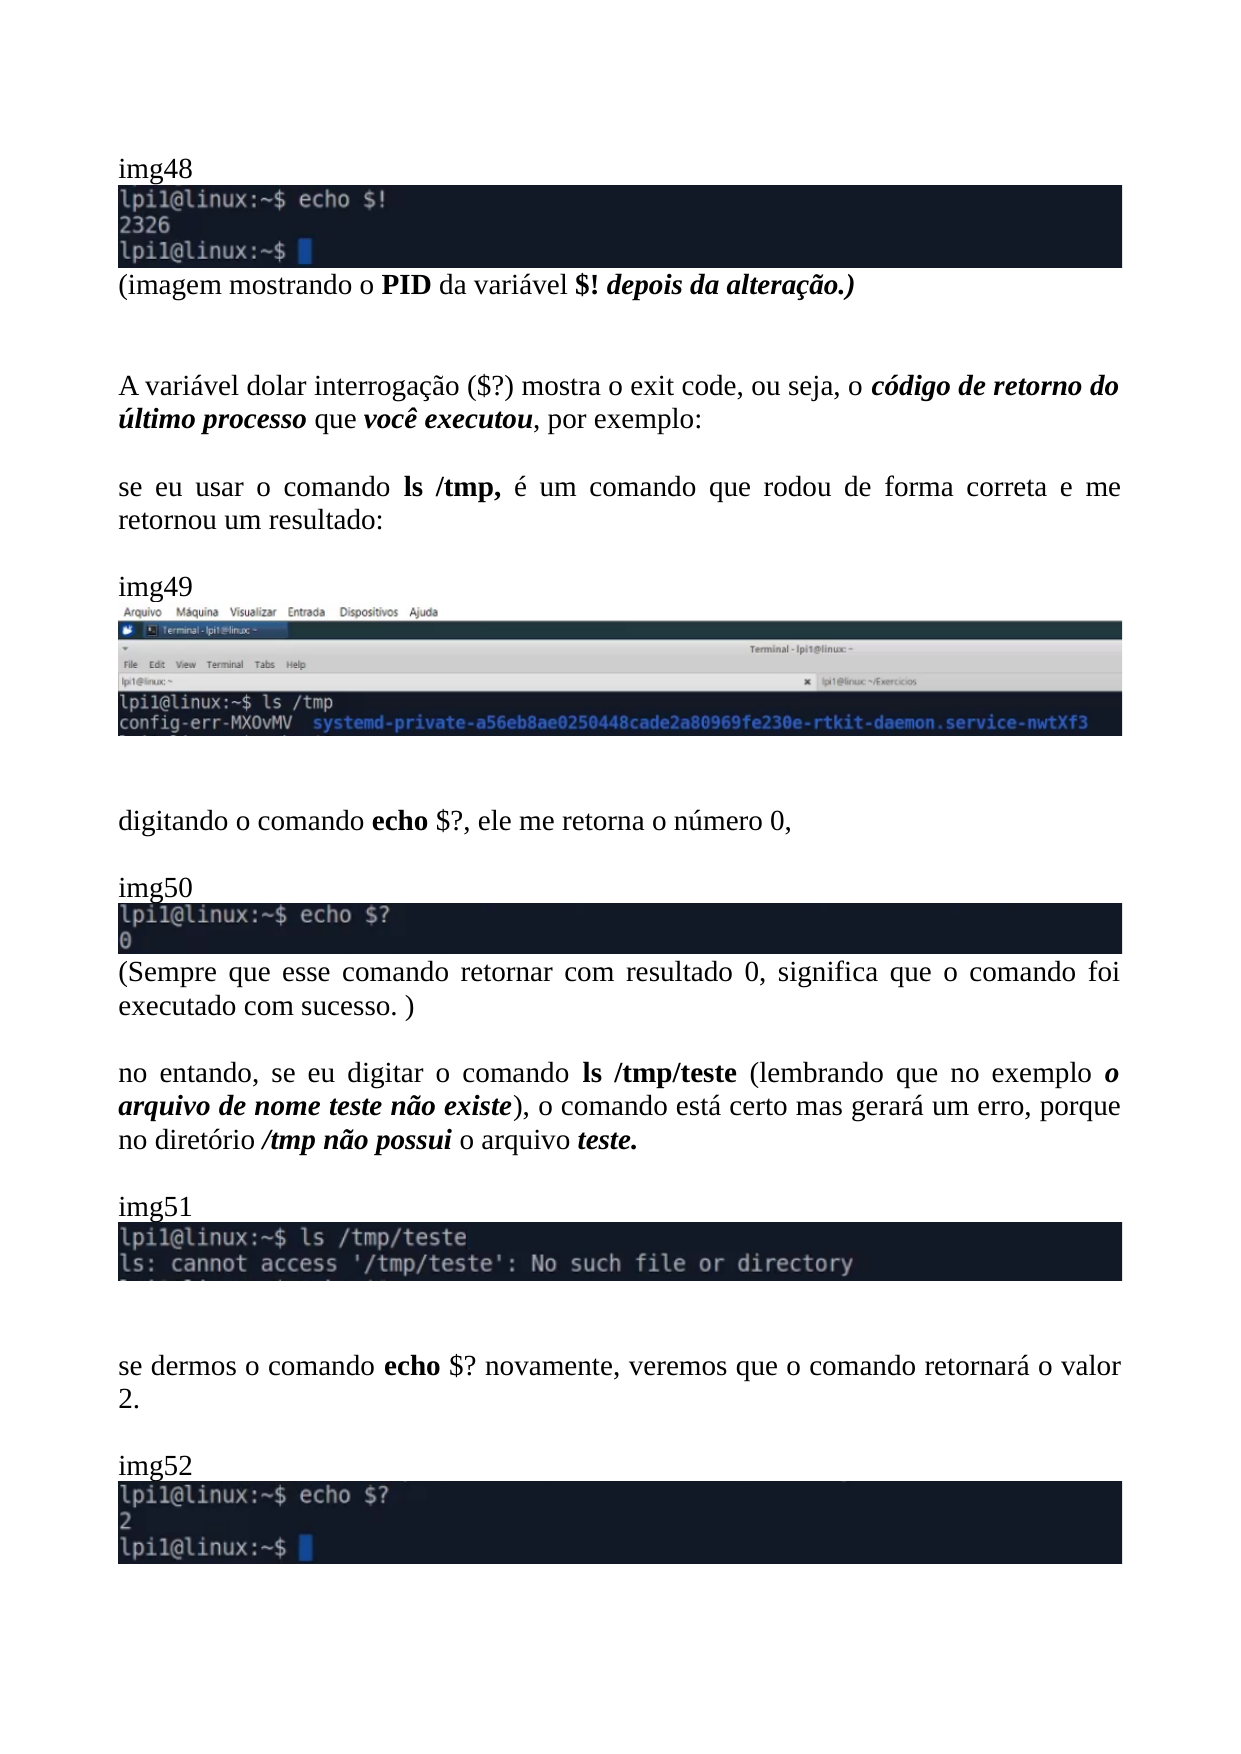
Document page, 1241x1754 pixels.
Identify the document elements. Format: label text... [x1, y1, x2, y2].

text A variável dolar interrogação ($?) mostra o exit code, ou seja, o código de retorno do último processo que você executou, por exemplo: [118, 368, 1122, 435]
text (imagem mostrando o PID da variável $! depois da alteração.) [118, 268, 1122, 301]
picture [118, 903, 1123, 954]
text no entando, se eu digitar o comando ls /tmp/teste (lembrando que no exemplo o arquivo de nome teste não existe), o comando está certo mas gerará um erro, porque no diretório /tmp não possui o arquivo teste. [118, 1055, 1122, 1155]
text digitando o comando echo $?, ele me retorna o número 0, [118, 803, 1122, 836]
picture [118, 1481, 1123, 1564]
text img48 [118, 152, 1122, 185]
text se eu usar o comando ls /tmp, é um comando que rodou de forma correta e me retornou um resultado: [118, 469, 1122, 536]
text img51 [118, 1189, 1122, 1222]
text se dermos o comando echo $? novamente, veremos que o comando retornará o valor 2. [118, 1348, 1122, 1415]
text img52 [118, 1448, 1122, 1481]
text (Sempre que esse comando retornar com resultado 0, significa que o comando foi executado com sucesso. ) [118, 954, 1122, 1021]
text img49 [118, 569, 1122, 602]
picture [118, 1222, 1123, 1281]
picture [118, 602, 1123, 736]
text img50 [118, 870, 1122, 903]
picture [118, 185, 1123, 268]
